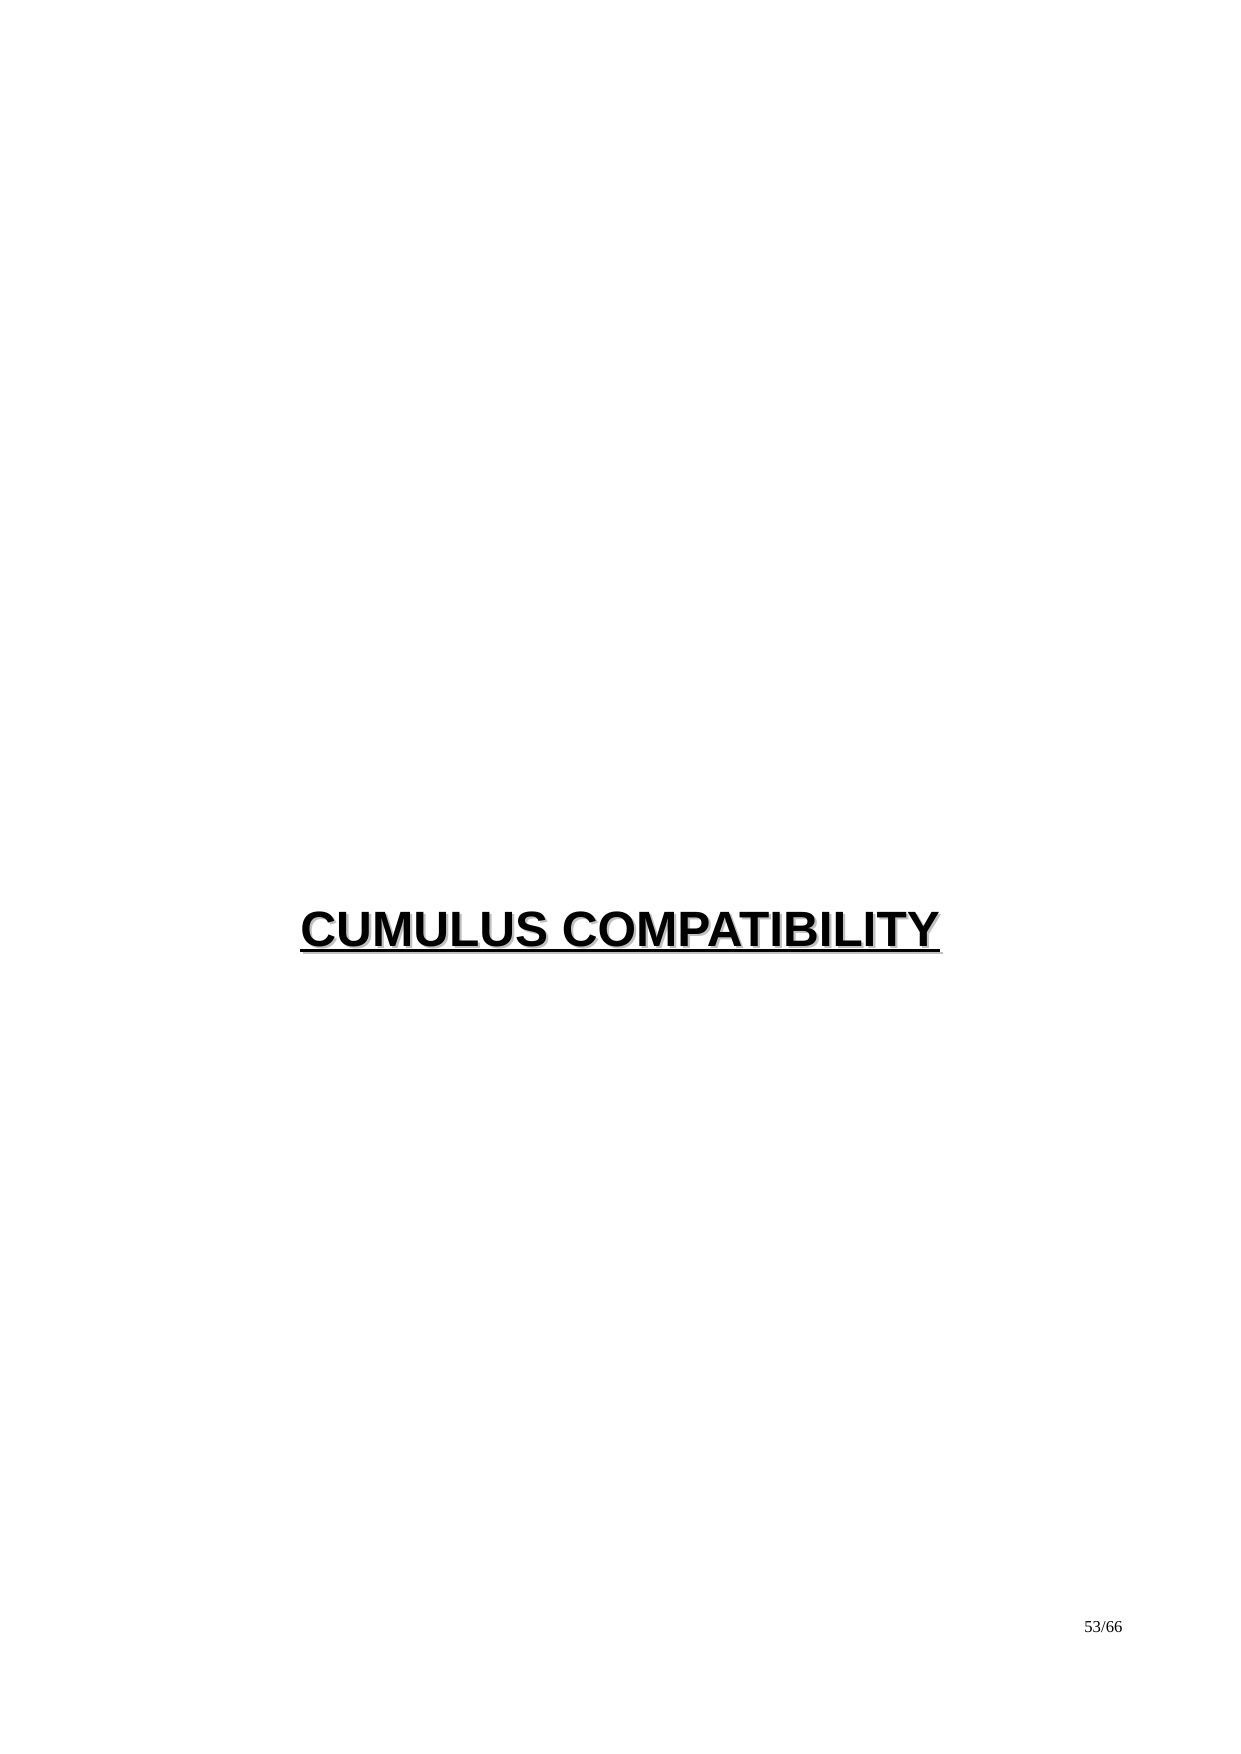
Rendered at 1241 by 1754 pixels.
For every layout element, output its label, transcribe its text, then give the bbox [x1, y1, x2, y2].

subtitle CUMULUS COMPATIBILITY [118, 900, 1122, 957]
